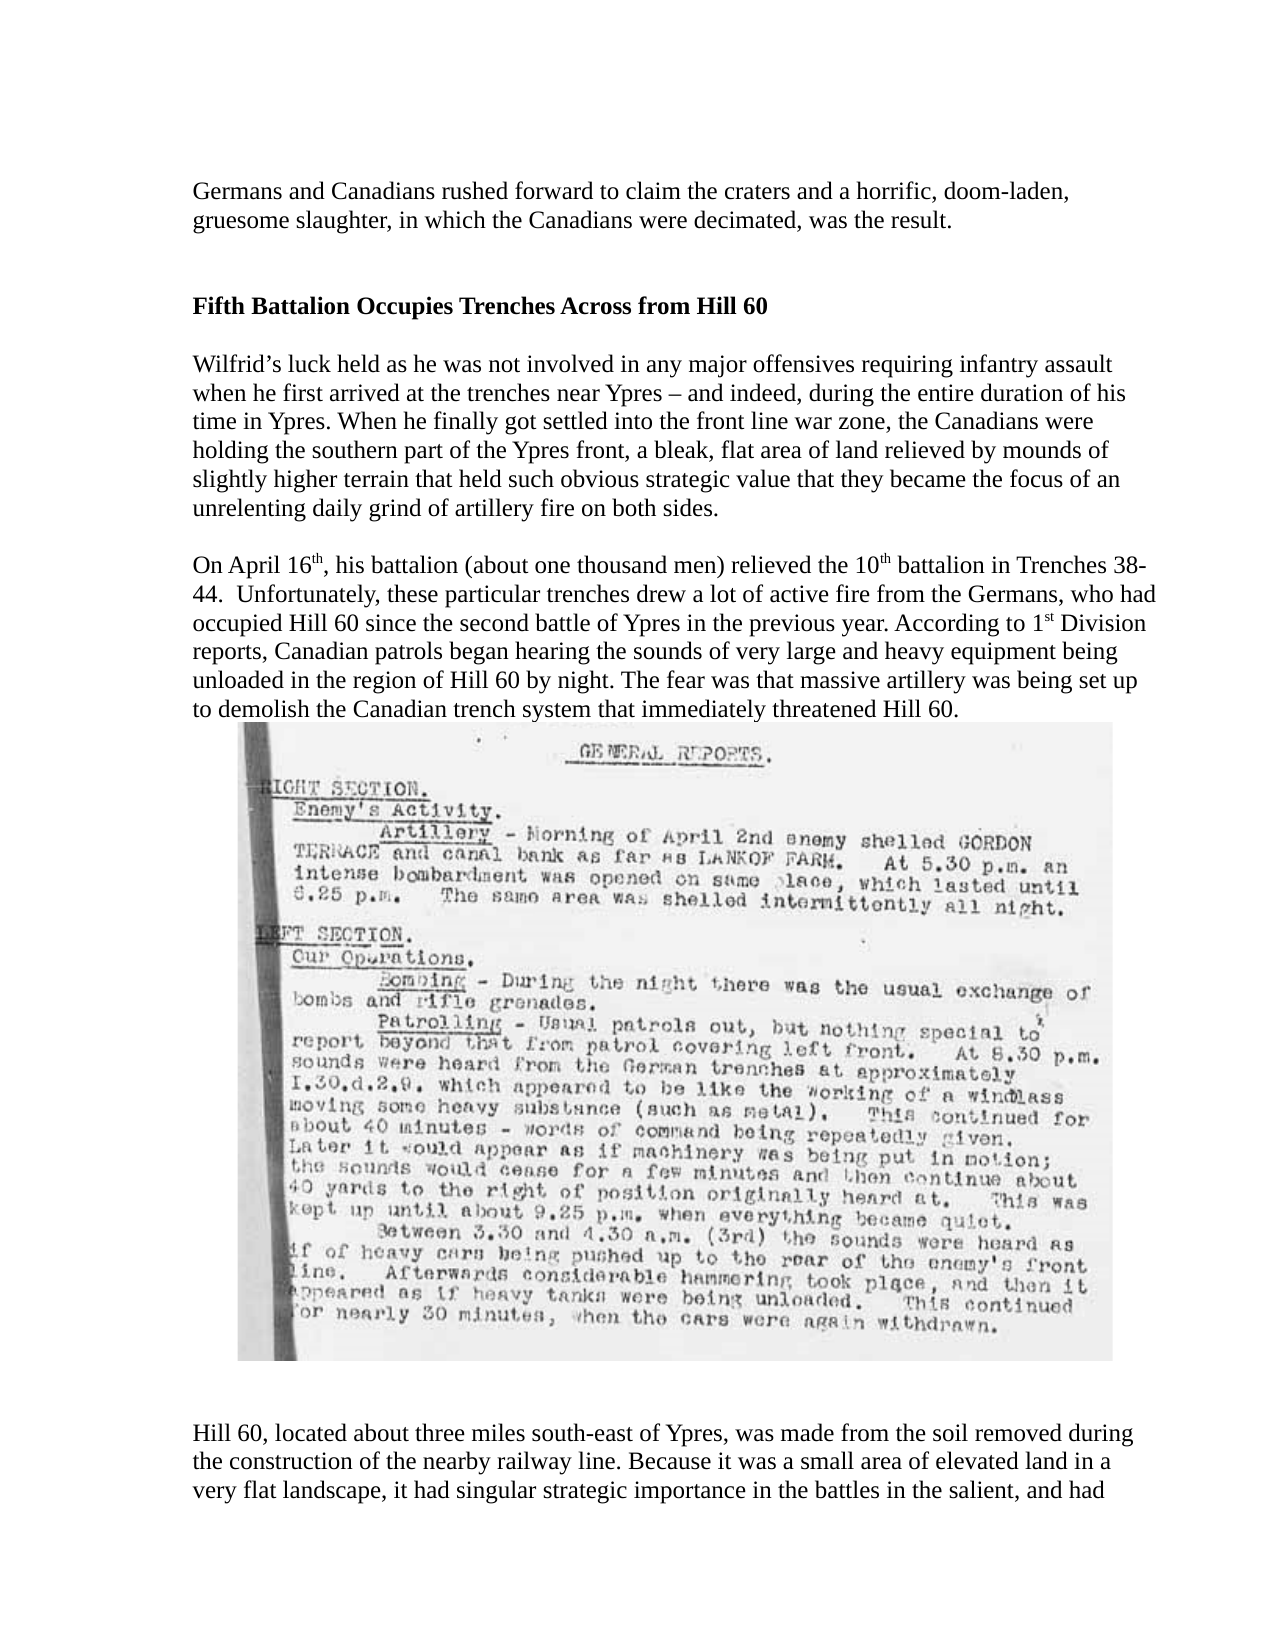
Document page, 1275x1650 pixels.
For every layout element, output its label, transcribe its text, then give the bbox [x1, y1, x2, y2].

text Germans and Canadians rushed forward to claim the craters and a horrific, doom-laden, gruesome slaughter, in which the Canadians were decimated, was the result. [192, 176, 1158, 234]
text On April 16th, his battalion (about one thousand men) relieved the 10th battalion in Trenches 38-44. Unfortunately, these particular trenches drew a lot of active fire from the Germans, who had occupied Hill 60 since the second battle of Ypres in the previous year. According to 1st Division reports, Canadian patrols began hearing the sounds of very large and heavy equipment being unloaded in the region of Hill 60 by night. The fear was that massive artillery was being set up to demolish the Canadian trench system that immediately threatened Hill 60. [192, 550, 1158, 723]
text Fifth Battalion Occupies Trenches Across from Hill 60 [192, 291, 1158, 320]
text Wilfrid’s luck held as he was not involved in any major offensives requiring infantry assault when he first arrived at the trenches near Ypres – and indeed, during the entire duration of his time in Ypres. When he finally got settled into the front line war zone, the Canadians were holding the southern part of the Ypres front, a bleak, flat area of land relieved by mounds of slightly higher terrain that held such obvious strategic value that they became the focus of an unrelenting daily grind of artillery fire on both sides. [192, 349, 1158, 521]
text Hill 60, located about three miles south-east of Ypres, was made from the soil removed during the construction of the nearby railway line. Because it was a small area of elevated land in a very flat landscape, it had singular strategic importance in the battles in the salient, and had [192, 1418, 1158, 1504]
picture [237, 722, 1113, 1361]
